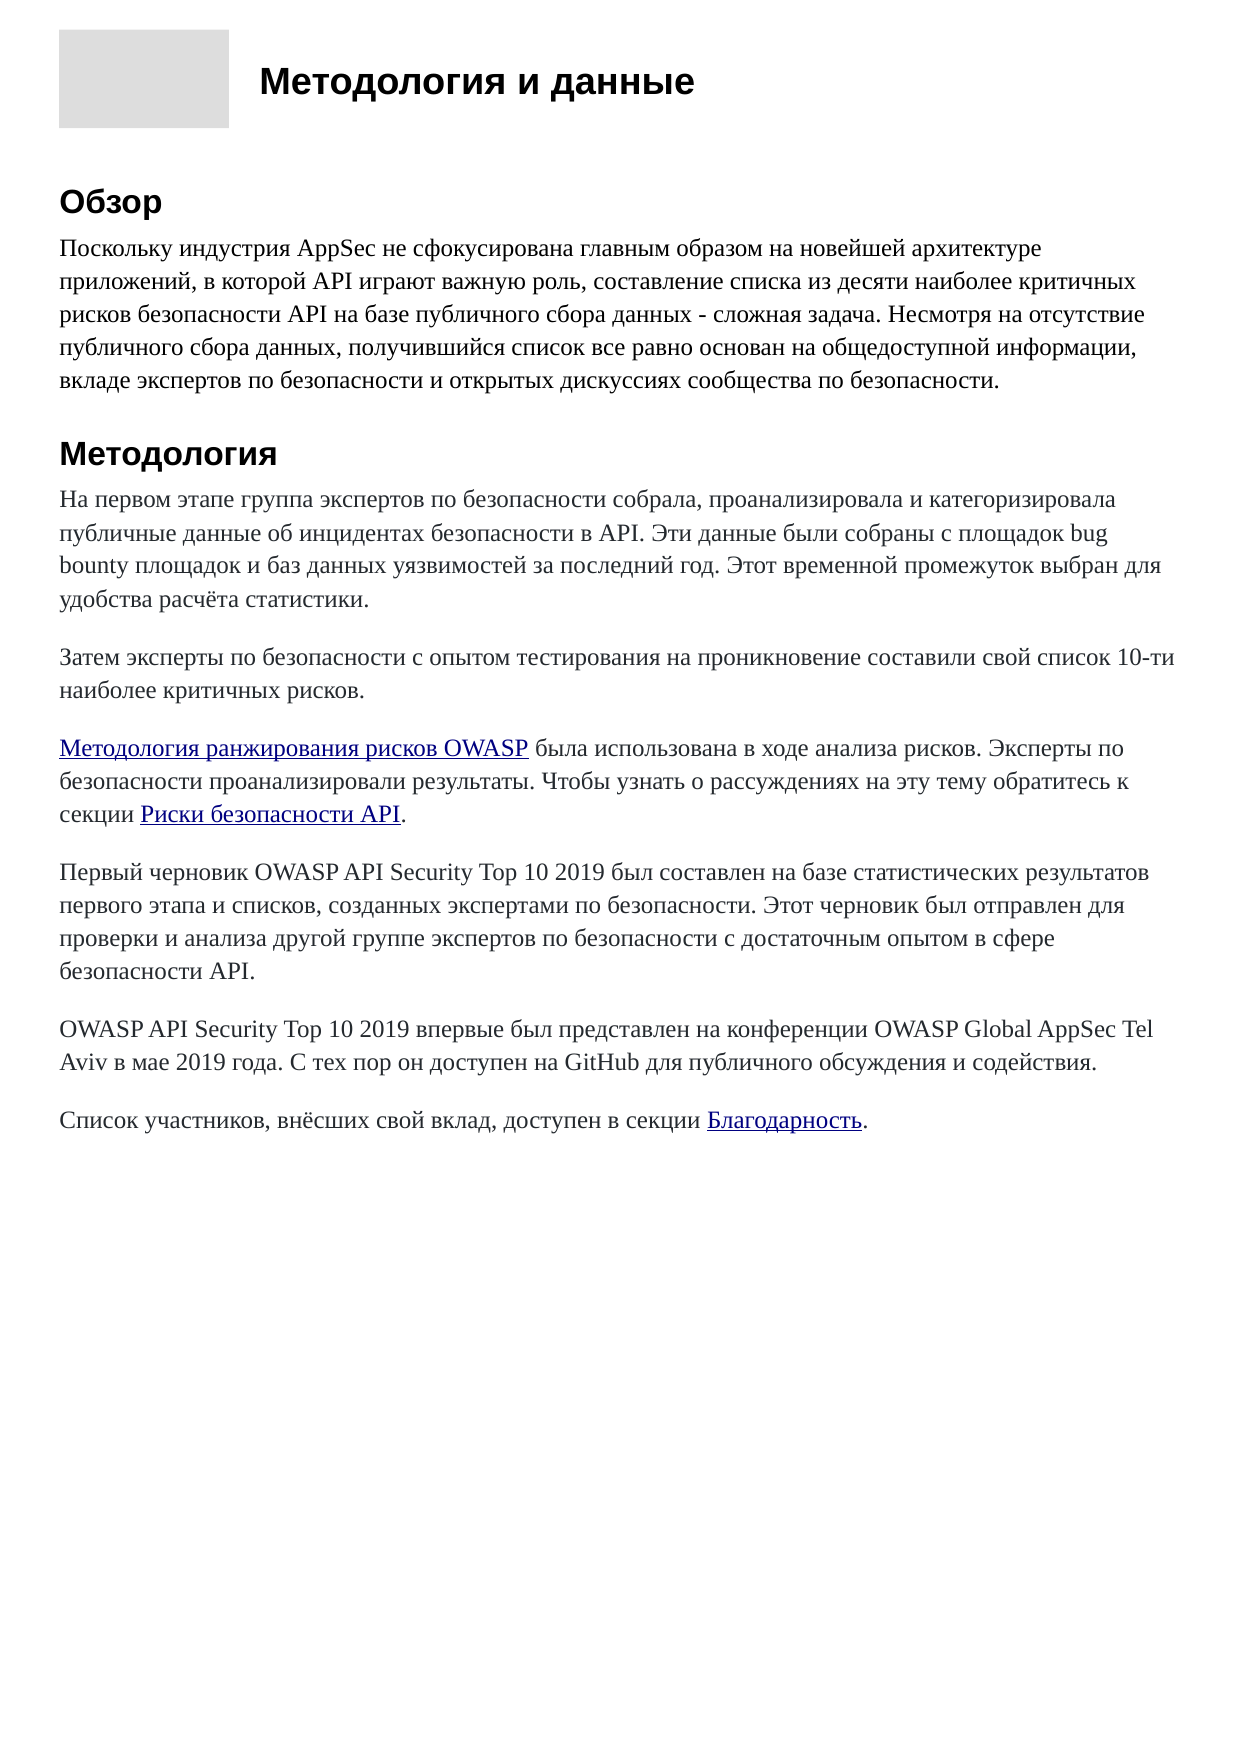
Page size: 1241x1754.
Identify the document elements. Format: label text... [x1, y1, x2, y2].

text Затем эксперты по безопасности с опытом тестирования на проникновение составили свой список 10-ти наиболее критичных рисков. [59, 642, 1181, 703]
text Первый черновик OWASP API Security Top 10 2019 был составлен на базе статистических результатов первого этапа и списков, созданных экспертами по безопасности. Этот черновик был отправлен для проверки и анализа другой группе экспертов по безопасности с достаточным опытом в сфере безопасности API. [59, 857, 1181, 984]
text На первом этапе группа экспертов по безопасности собрала, проанализировала и категоризировала публичные данные об инцидентах безопасности в API. Эти данные были собраны с площадок bug bounty площадок и баз данных уязвимостей за последний год. Этот временной промежуток выбран для удобства расчёта статистики. [59, 484, 1181, 612]
text OWASP API Security Top 10 2019 впервые был представлен на конференции OWASP Global AppSec Tel Aviv в мае 2019 года. С тех пор он доступен на GitHub для публичного обсуждения и содействия. [59, 1014, 1181, 1076]
text Список участников, внёсших свой вклад, доступен в секции Благодарность. [59, 1105, 1181, 1134]
text Поскольку индустрия AppSec не сфокусирована главным образом на новейшей архитектуре приложений, в которой API играют важную роль, составление списка из десяти наиболее критичных рисков безопасности API на базе публичного сбора данных - сложная задача. Несмотря на отсутствие публичного сбора данных, получившийся список все равно основан на общедоступной информации, вкладе экспертов по безопасности и открытых дискуссиях сообщества по безопасности. [59, 233, 1181, 394]
subtitle Обзор [59, 182, 1181, 220]
text Методология ранжирования рисков OWASP была использована в ходе анализа рисков. Эксперты по безопасности проанализировали результаты. Чтобы узнать о рассуждениях на эту тему обратитесь к секции Риски безопасности API. [59, 733, 1181, 827]
subtitle Методология [59, 433, 1181, 472]
